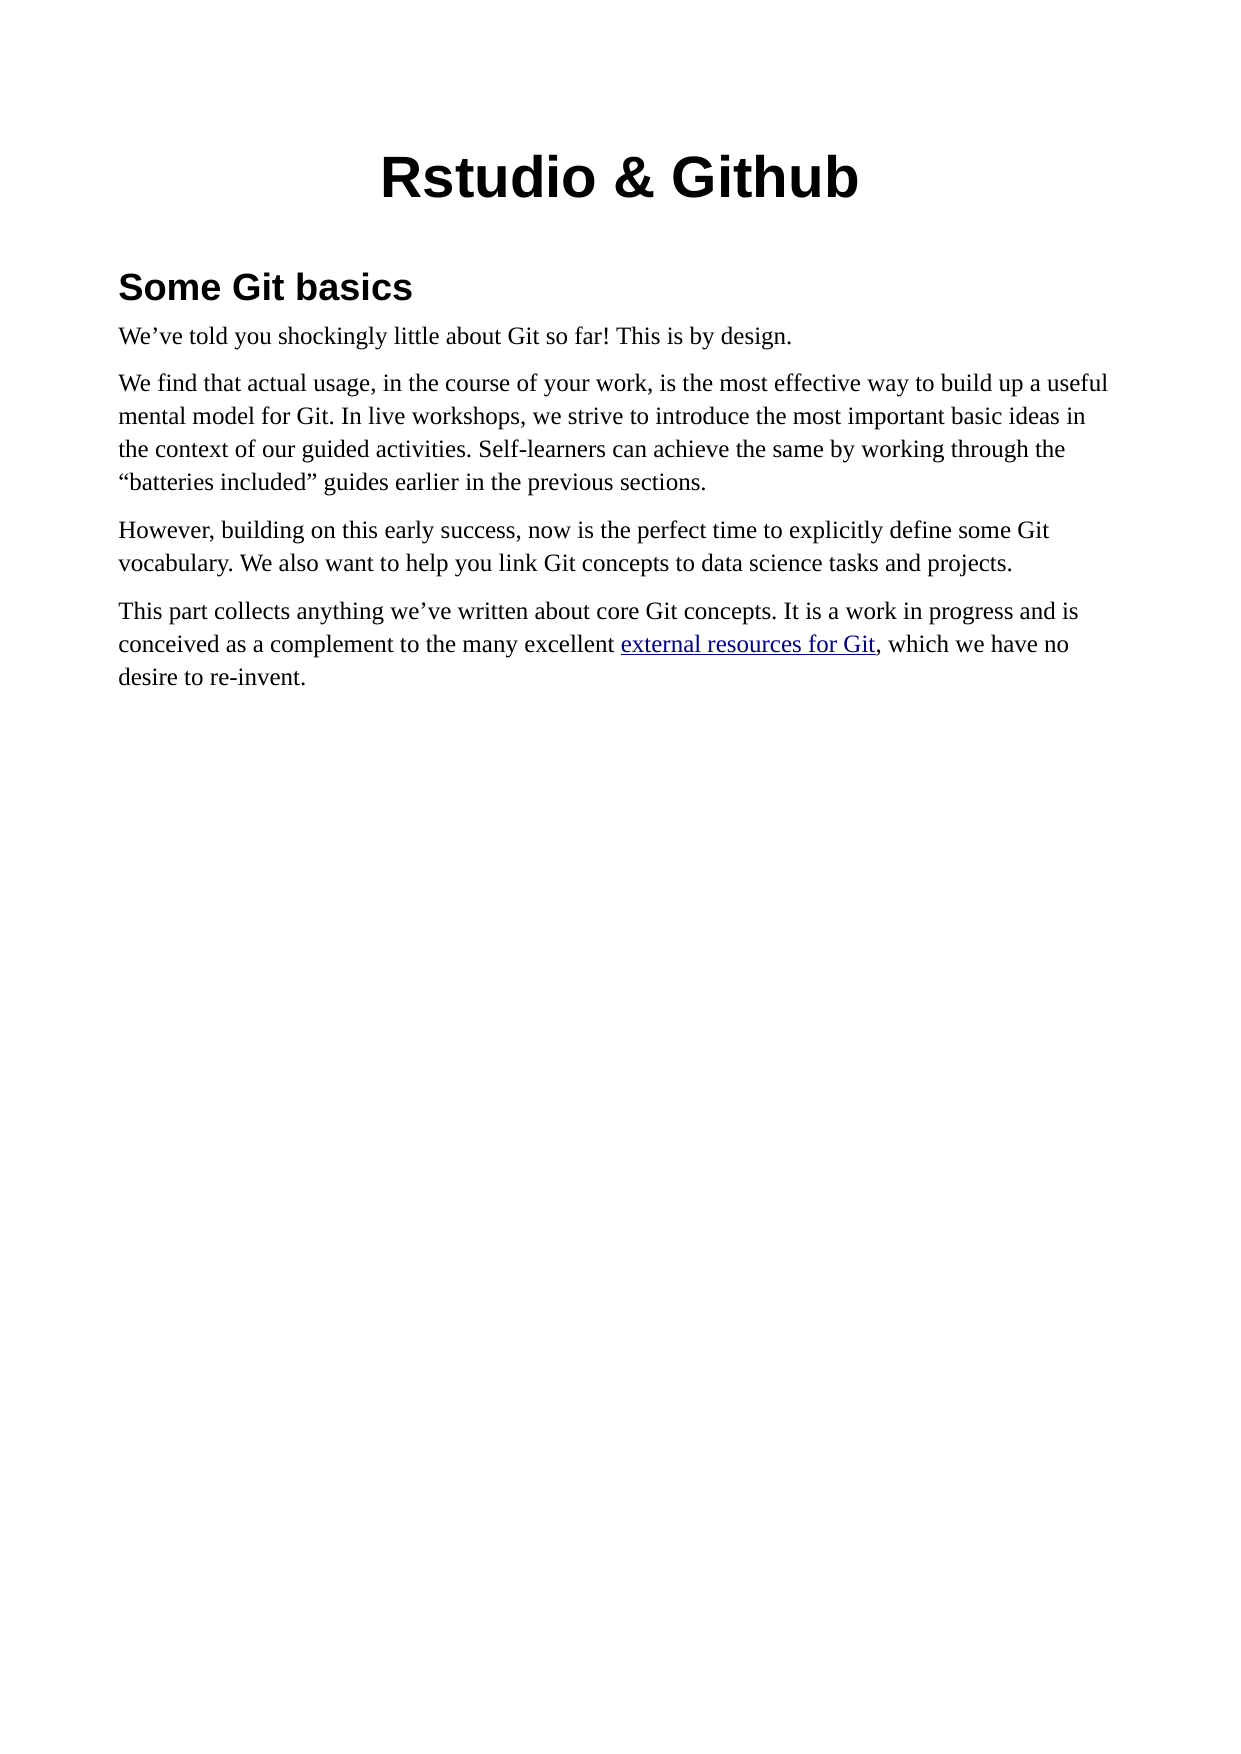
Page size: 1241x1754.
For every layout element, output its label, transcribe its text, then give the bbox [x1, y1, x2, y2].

text We find that actual usage, in the course of your work, is the most effective way to build up a useful mental model for Git. In live workshops, we strive to introduce the most important basic ideas in the context of our guided activities. Self-learners can achieve the same by working through the “batteries included” guides earlier in the previous sections. [118, 368, 1122, 496]
subtitle Some Git basics [118, 265, 1122, 308]
text This part collects anything we’ve written about core Git concepts. It is a work in progress and is conceived as a complement to the many excellent external resources for Git, which we have no desire to re-invent. [118, 596, 1122, 691]
text We’ve told you shockingly little about Git so far! This is by design. [118, 321, 1122, 349]
text However, building on this early success, now is the perfect time to explicitly define some Git vocabulary. We also want to help you link Git concepts to data science tasks and projects. [118, 515, 1122, 577]
